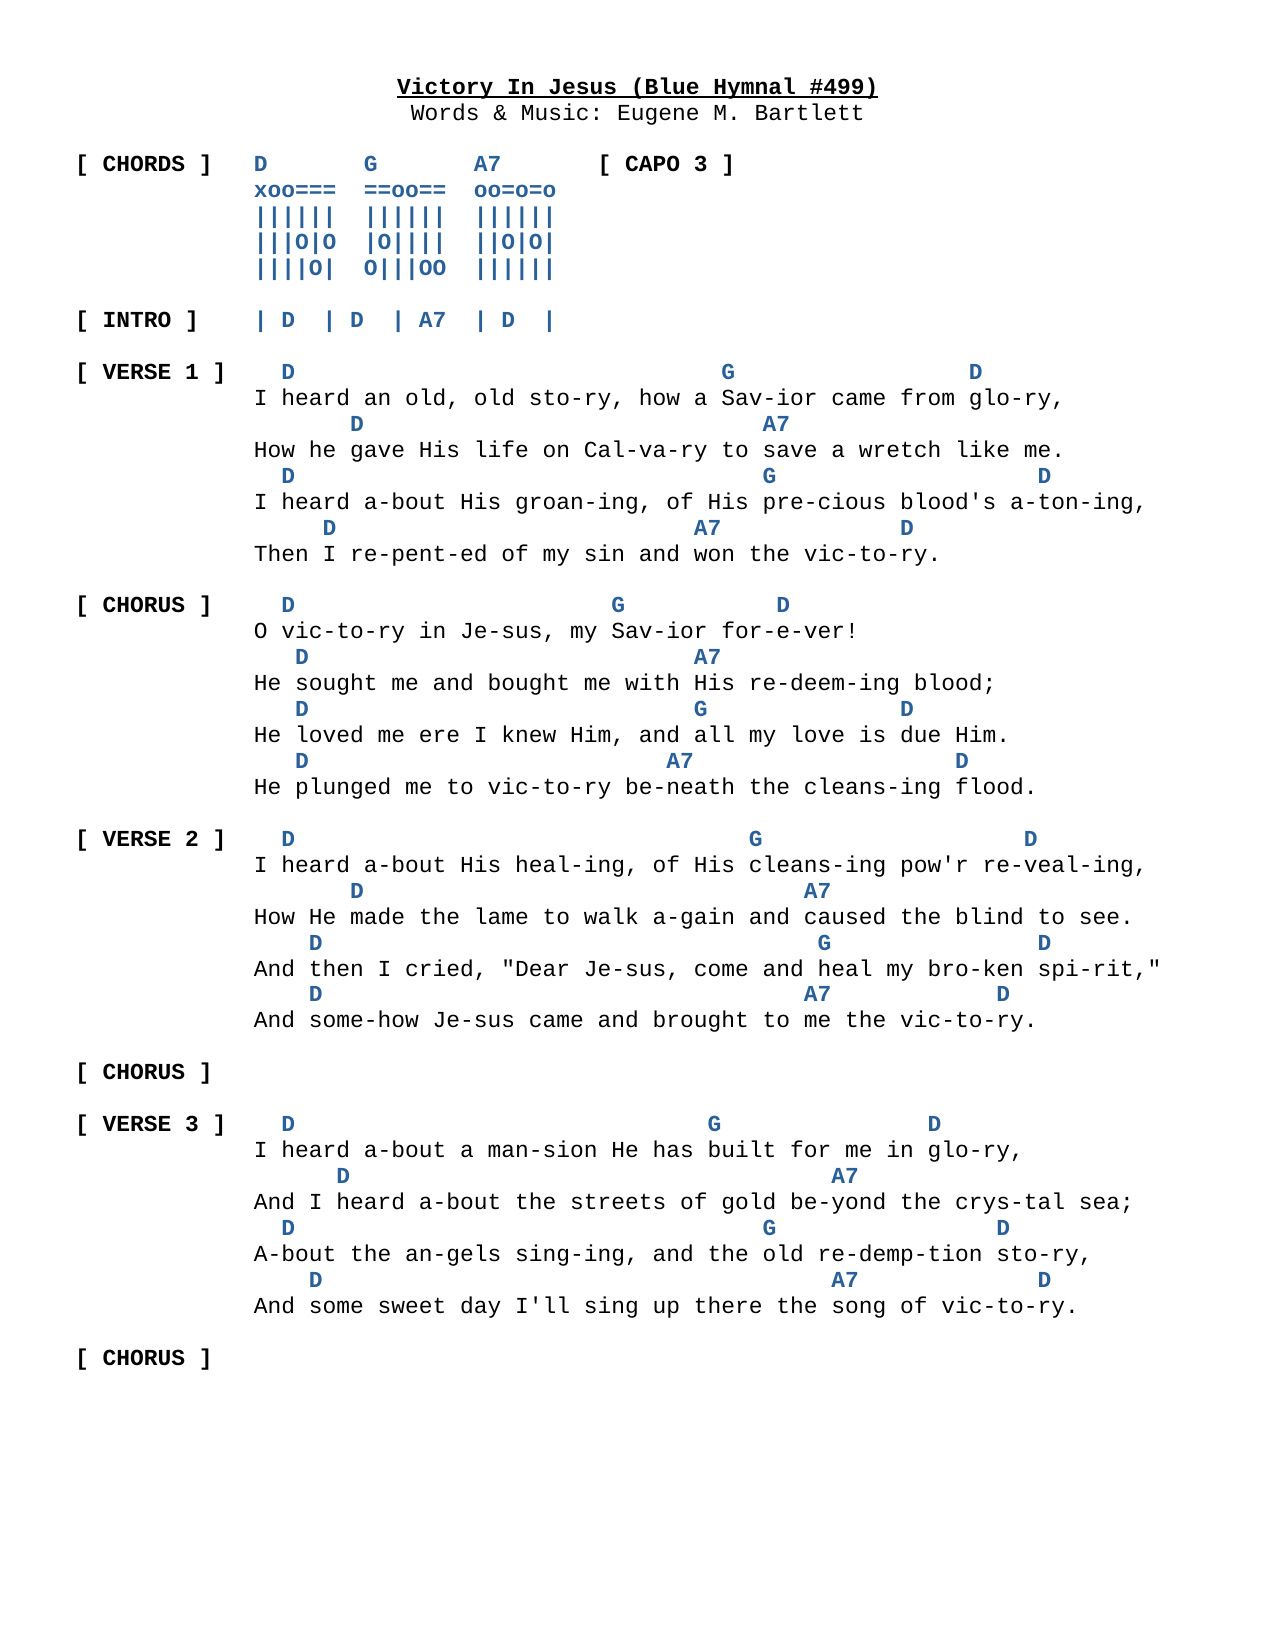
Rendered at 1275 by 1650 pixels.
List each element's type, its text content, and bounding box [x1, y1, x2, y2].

text xoo=== ==oo== oo=o=o [75, 179, 1200, 205]
text D G D [75, 464, 1200, 490]
text [ VERSE 3 ] D G D [75, 1112, 1200, 1138]
text [ VERSE 2 ] D G D [75, 827, 1200, 853]
text D A7 [75, 412, 1200, 438]
text D A7 D [75, 983, 1200, 1009]
text How he gave His life on Cal-va-ry to save a wretch like me. [75, 438, 1200, 464]
text |||O|O |O|||| ||O|O| [75, 231, 1200, 257]
text Then I re-pent-ed of my sin and won the vic-to-ry. [75, 542, 1200, 568]
text And some-how Je-sus came and brought to me the vic-to-ry. [75, 1009, 1200, 1035]
text And I heard a-bout the streets of gold be-yond the crys-tal sea; [75, 1190, 1200, 1216]
text I heard an old, old sto-ry, how a Sav-ior came from glo-ry, [75, 386, 1200, 412]
text D A7 D [75, 749, 1200, 775]
text A-bout the an-gels sing-ing, and the old re-demp-tion sto-ry, [75, 1242, 1200, 1268]
text He sought me and bought me with His re-deem-ing blood; [75, 672, 1200, 697]
text Victory In Jesus (Blue Hymnal #499) [75, 75, 1200, 101]
text And some sweet day I'll sing up there the song of vic-to-ry. [75, 1294, 1200, 1320]
text [ VERSE 1 ] D G D [75, 360, 1200, 386]
text [ CHORUS ] D G D [75, 594, 1200, 620]
text [ CHORDS ] D G A7 [ CAPO 3 ] [75, 153, 1200, 179]
text [ CHORUS ] [75, 1346, 1200, 1372]
text He plunged me to vic-to-ry be-neath the cleans-ing flood. [75, 775, 1200, 801]
text He loved me ere I knew Him, and all my love is due Him. [75, 723, 1200, 749]
text I heard a-bout His groan-ing, of His pre-cious blood's a-ton-ing, [75, 490, 1200, 516]
text D G D [75, 697, 1200, 723]
text [ CHORUS ] [75, 1061, 1200, 1087]
text D G D [75, 931, 1200, 957]
text [ INTRO ] | D | D | A7 | D | [75, 308, 1200, 334]
text O vic-to-ry in Je-sus, my Sav-ior for-e-ver! [75, 620, 1200, 646]
text |||||| |||||| |||||| [75, 205, 1200, 231]
text How He made the lame to walk a-gain and caused the blind to see. [75, 905, 1200, 931]
text D A7 [75, 1164, 1200, 1190]
text D A7 [75, 646, 1200, 672]
text And then I cried, "Dear Je-sus, come and heal my bro-ken spi-rit," [75, 957, 1200, 983]
text D A7 D [75, 1268, 1200, 1294]
text I heard a-bout a man-sion He has built for me in glo-ry, [75, 1138, 1200, 1164]
text D A7 D [75, 516, 1200, 542]
text Words & Music: Eugene M. Bartlett [75, 101, 1200, 127]
text ||||O| O|||OO |||||| [75, 257, 1200, 282]
text D A7 [75, 879, 1200, 905]
text I heard a-bout His heal-ing, of His cleans-ing pow'r re-veal-ing, [75, 853, 1200, 879]
text D G D [75, 1216, 1200, 1242]
